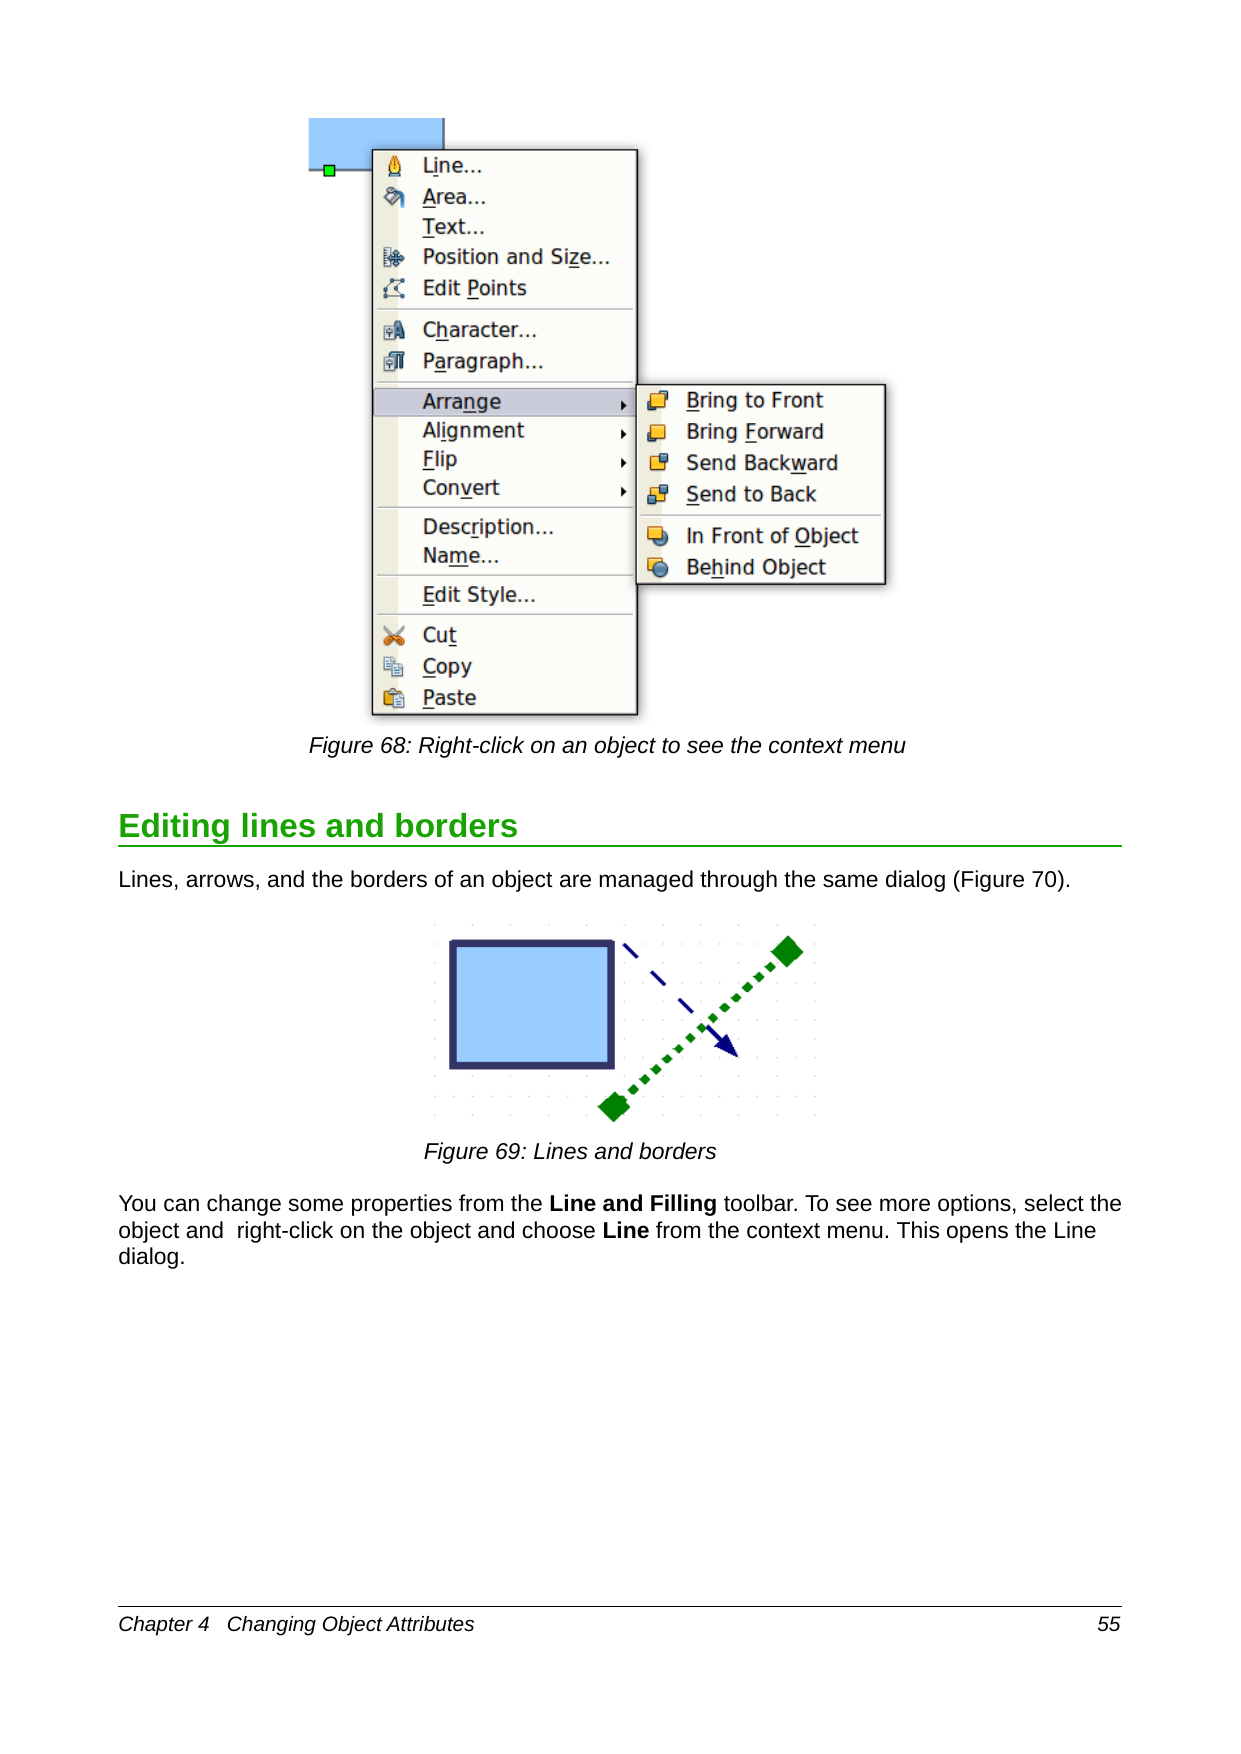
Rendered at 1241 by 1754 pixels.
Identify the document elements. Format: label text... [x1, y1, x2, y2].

text You can change some properties from the Line and Filling toolbar. To see more options, select the object and right-click on the object and choose Line from the context menu. This opens the Line dialog. [118, 1190, 1122, 1269]
picture [423, 917, 817, 1132]
text Figure 68: Right-click on an object to see the context menu [308, 732, 932, 758]
subtitle Editing lines and borders [118, 806, 1122, 845]
text Lines, arrows, and the borders of an object are managed through the same dialog (Figure 70). [118, 866, 1122, 892]
text Figure 69: Lines and borders [423, 1138, 817, 1164]
picture [308, 118, 898, 726]
